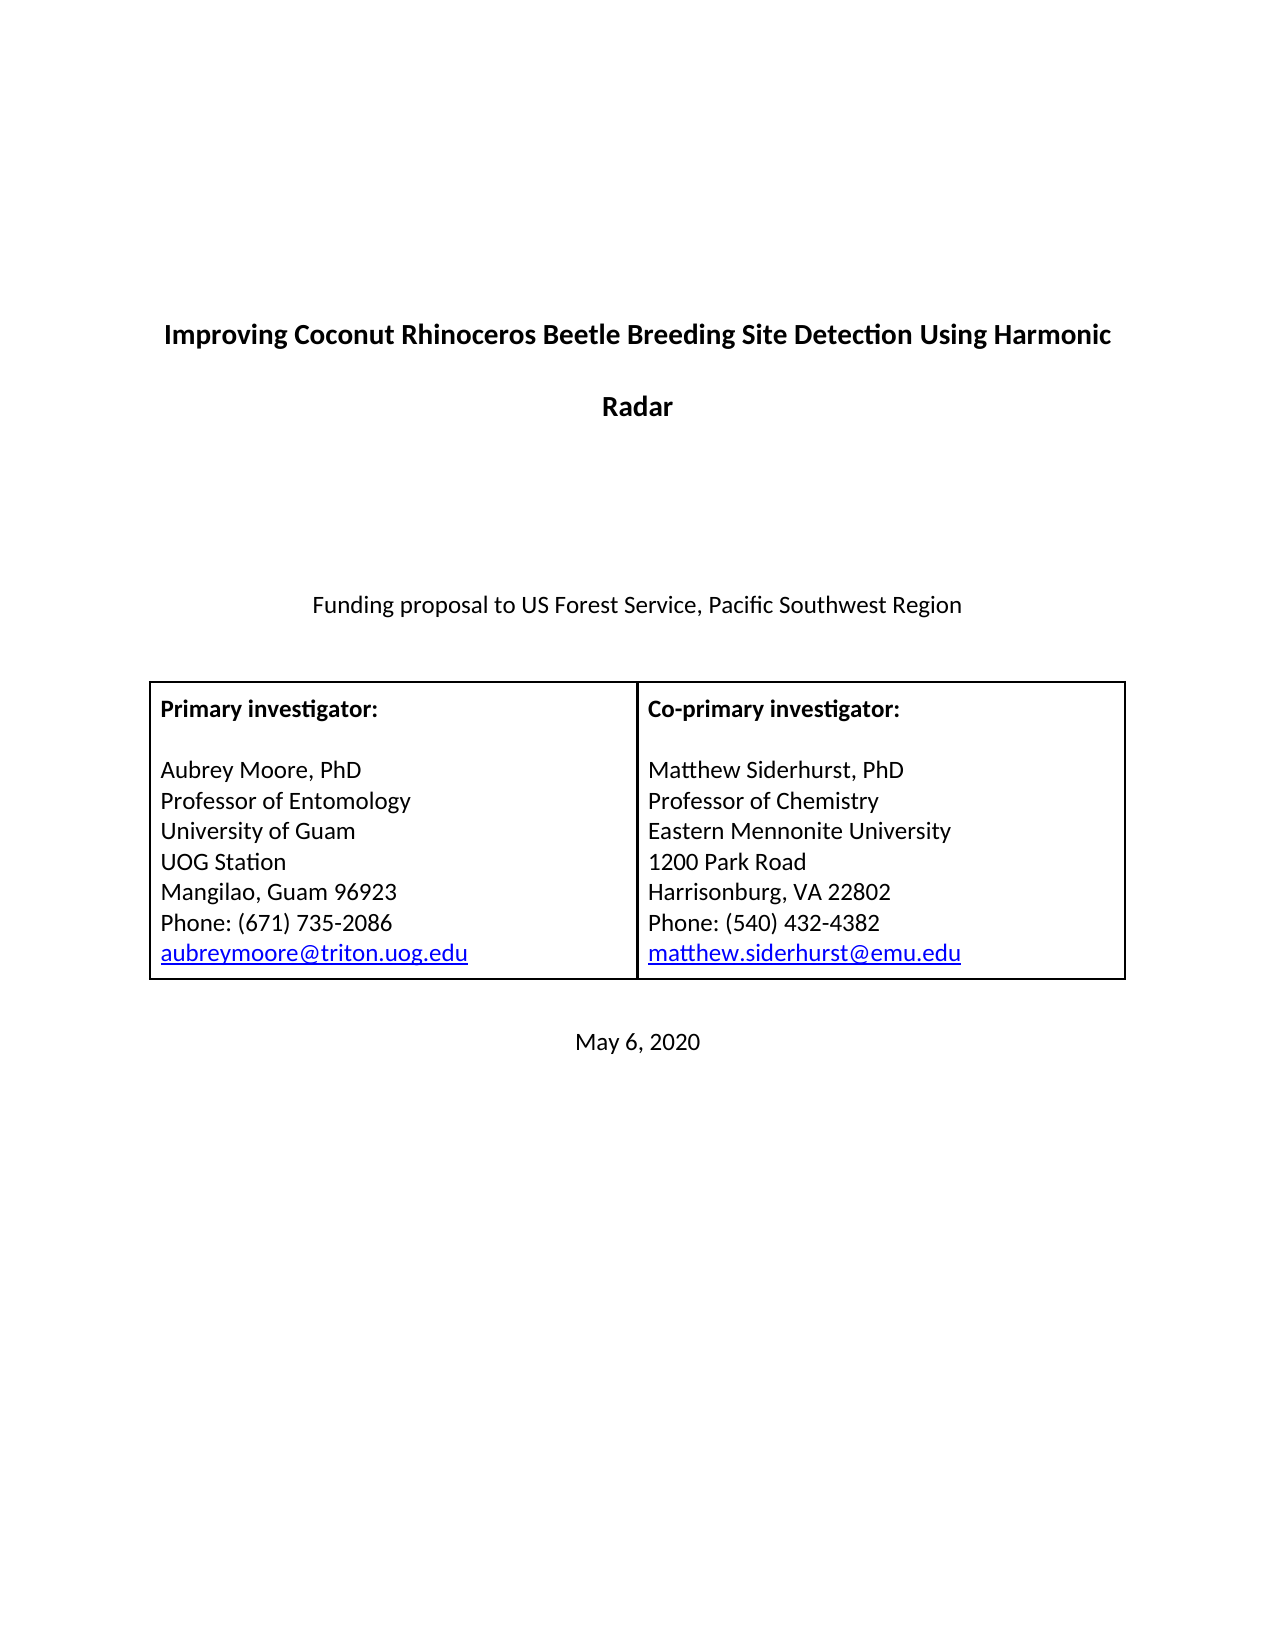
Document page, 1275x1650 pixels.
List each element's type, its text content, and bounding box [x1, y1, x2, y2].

text May 6, 2020 [150, 1026, 1125, 1057]
text Funding proposal to US Forest Service, Pacific Southwest Region [150, 589, 1125, 620]
table_header Primary investigator: Aubrey Moore, PhD Professor of Entomology University of Guam UOG Station Mangilao, Guam 96923 Phone: (671) 735-2086 aubreymoore@triton.uog.edu [151, 683, 636, 978]
subtitle Improving Coconut Rhinoceros Beetle Breeding Site Detection Using Harmonic Radar [150, 316, 1125, 423]
table_header Co-primary investigator: Matthew Siderhurst, PhD Professor of Chemistry Eastern Mennonite University 1200 Park Road Harrisonburg, VA 22802 Phone: (540) 432-4382 matthew.siderhurst@emu.edu [639, 683, 1124, 978]
